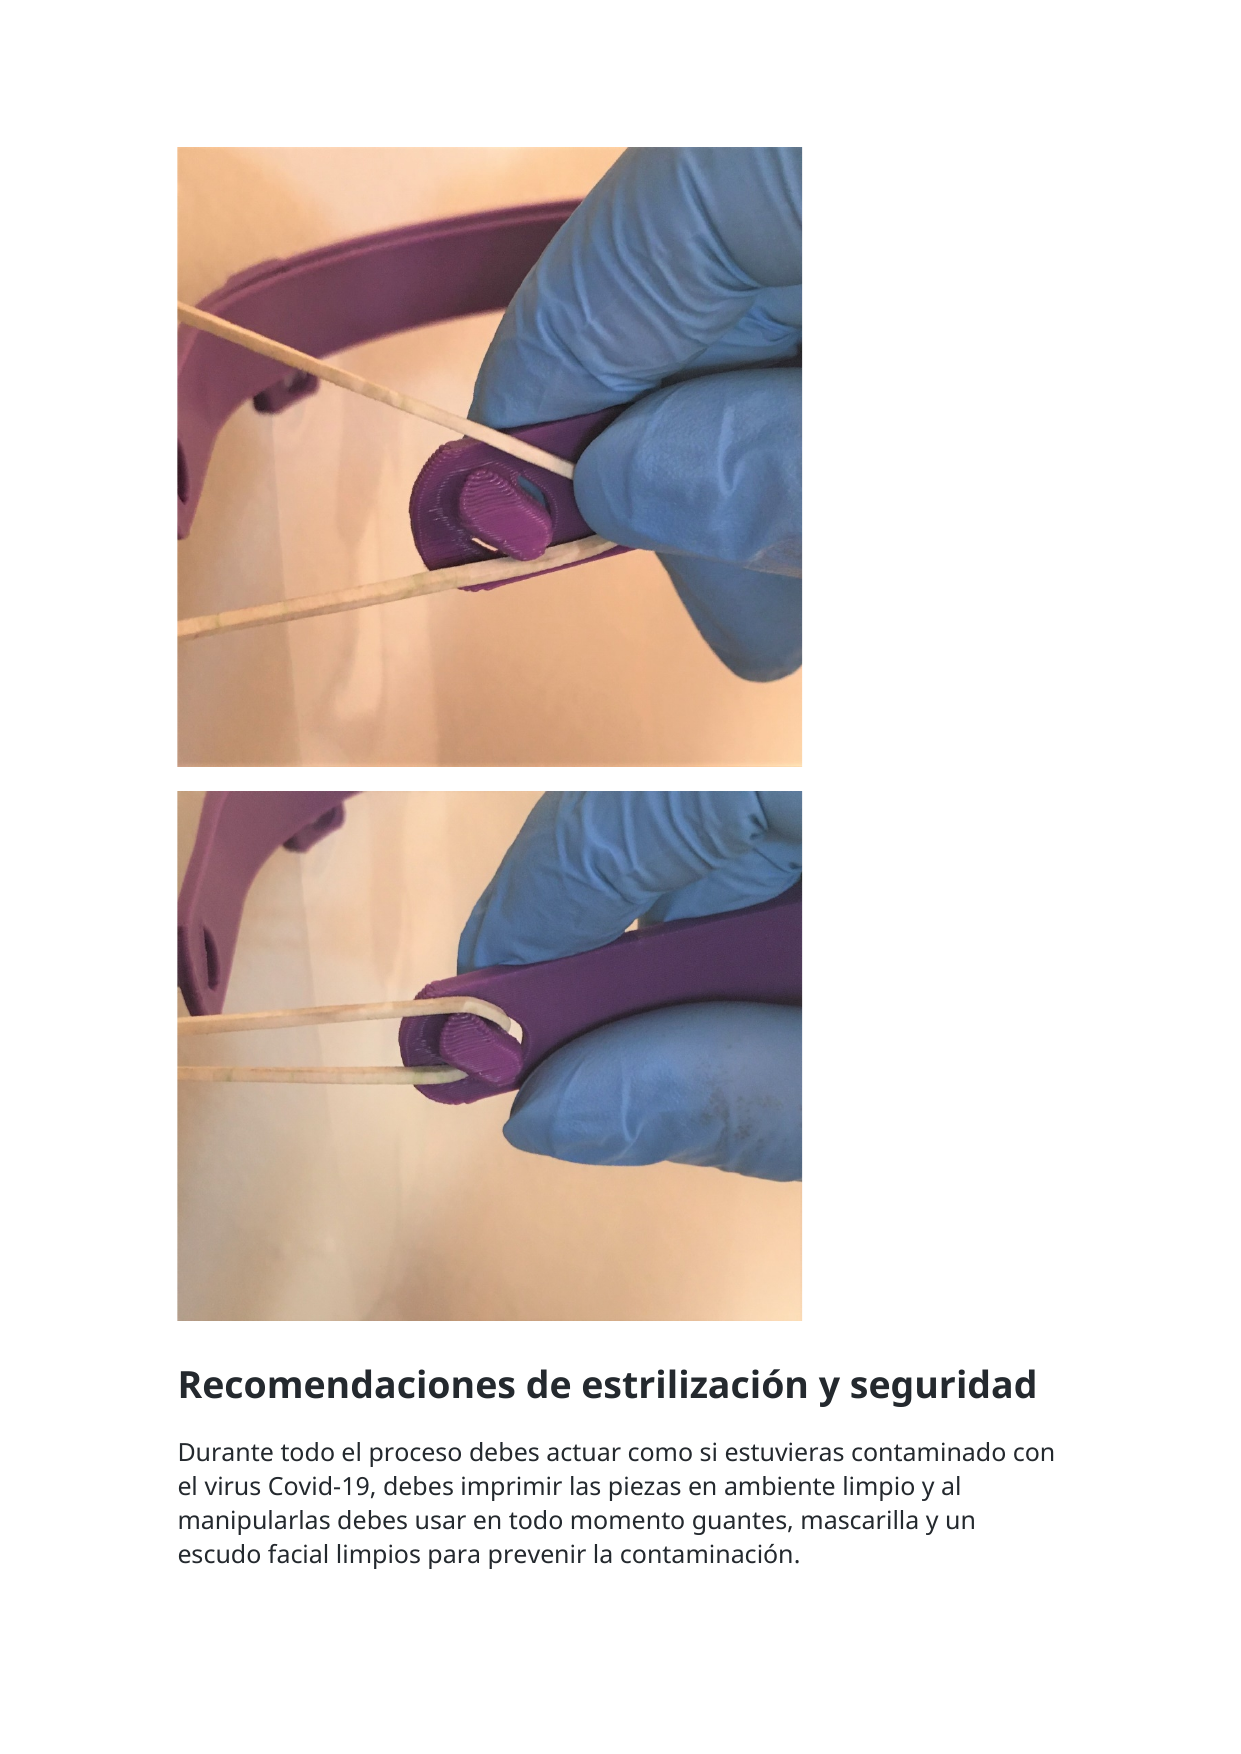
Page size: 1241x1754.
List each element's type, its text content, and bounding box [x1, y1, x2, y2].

subtitle Recomendaciones de estrilización y seguridad [177, 1358, 1063, 1409]
text Durante todo el proceso debes actuar como si estuvieras contaminado con el virus Covid-19, debes imprimir las piezas en ambiente limpio y al manipularlas debes usar en todo momento guantes, mascarilla y un escudo facial limpios para prevenir la contaminación. [177, 1434, 1063, 1571]
picture [177, 791, 803, 1321]
picture [177, 147, 803, 767]
